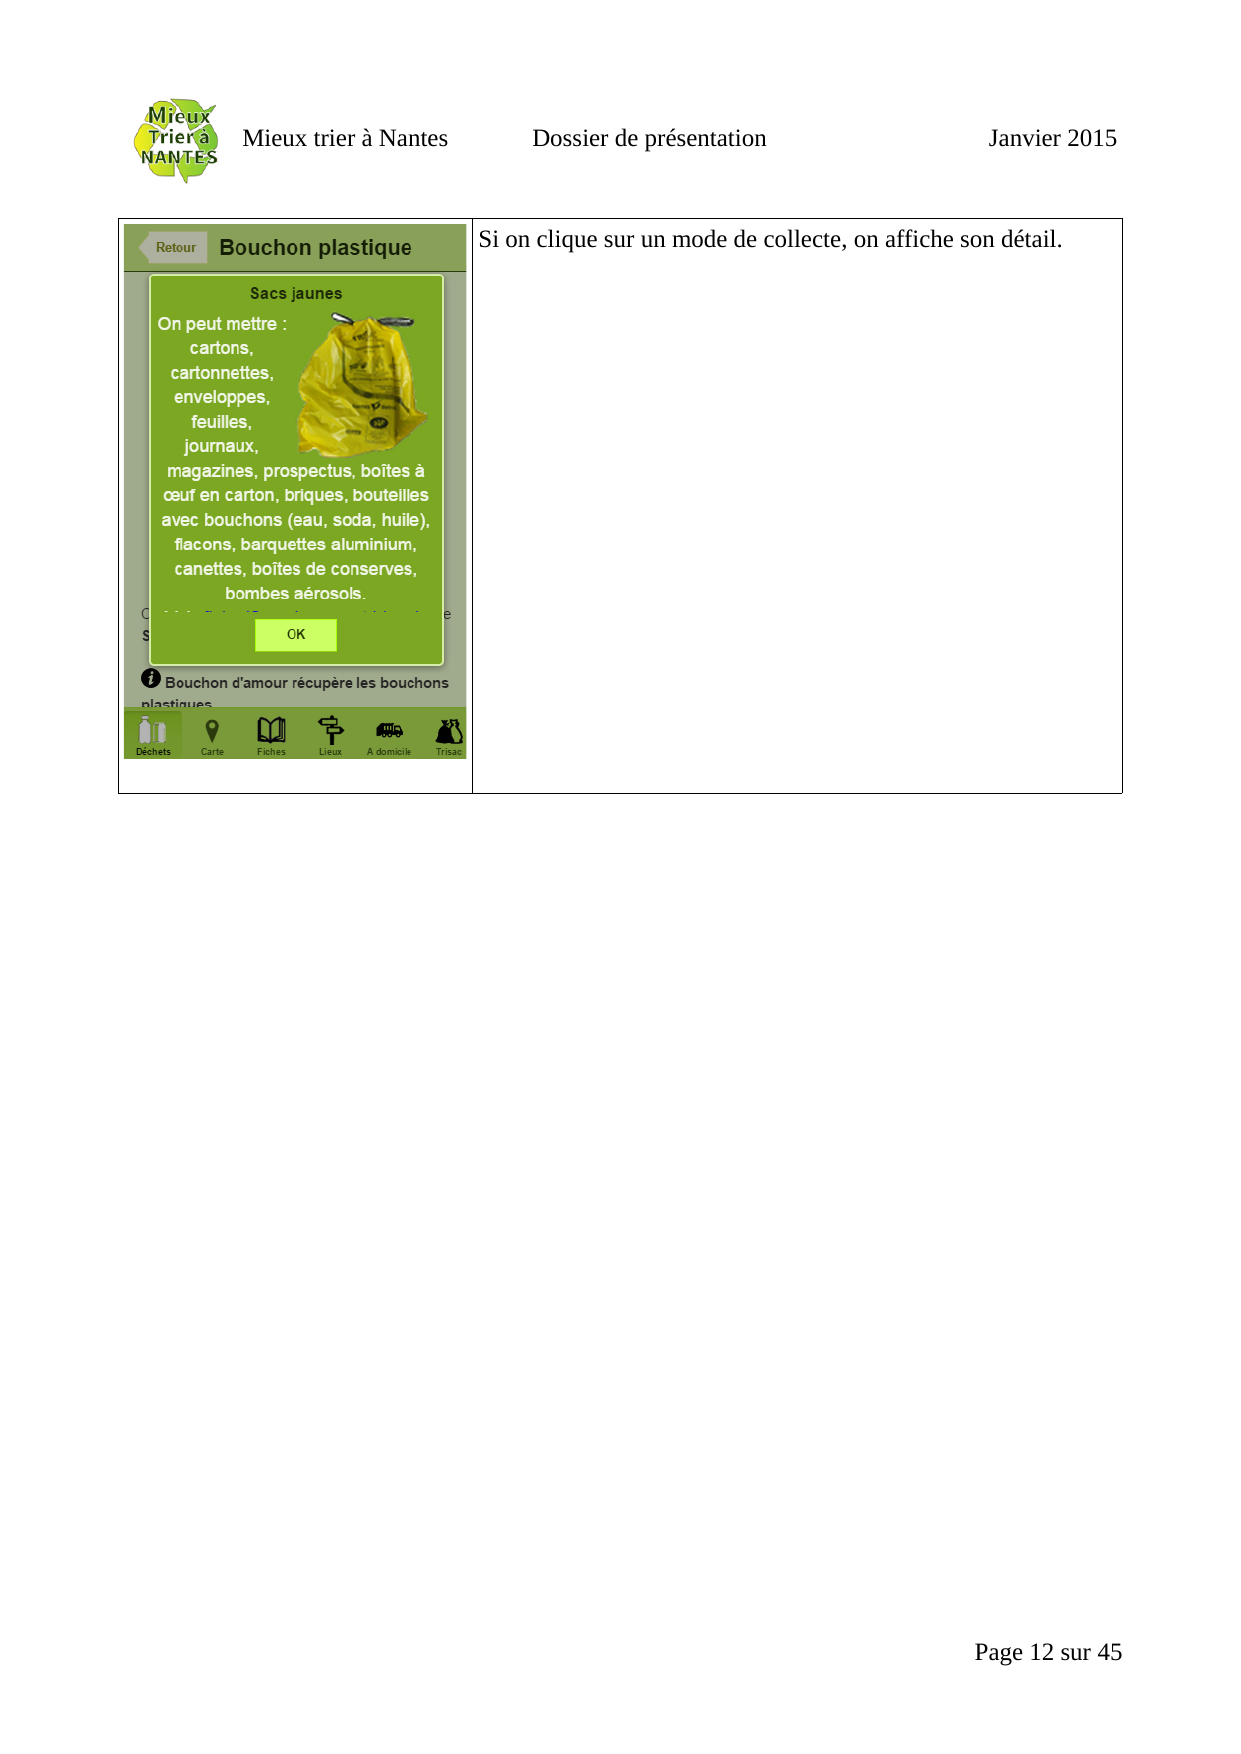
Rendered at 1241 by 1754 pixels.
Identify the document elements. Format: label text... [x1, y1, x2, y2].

picture [123, 224, 467, 759]
table_cell [119, 219, 472, 793]
table_cell Si on clique sur un mode de collecte, on affiche son détail. [473, 219, 1122, 793]
picture [131, 95, 221, 185]
